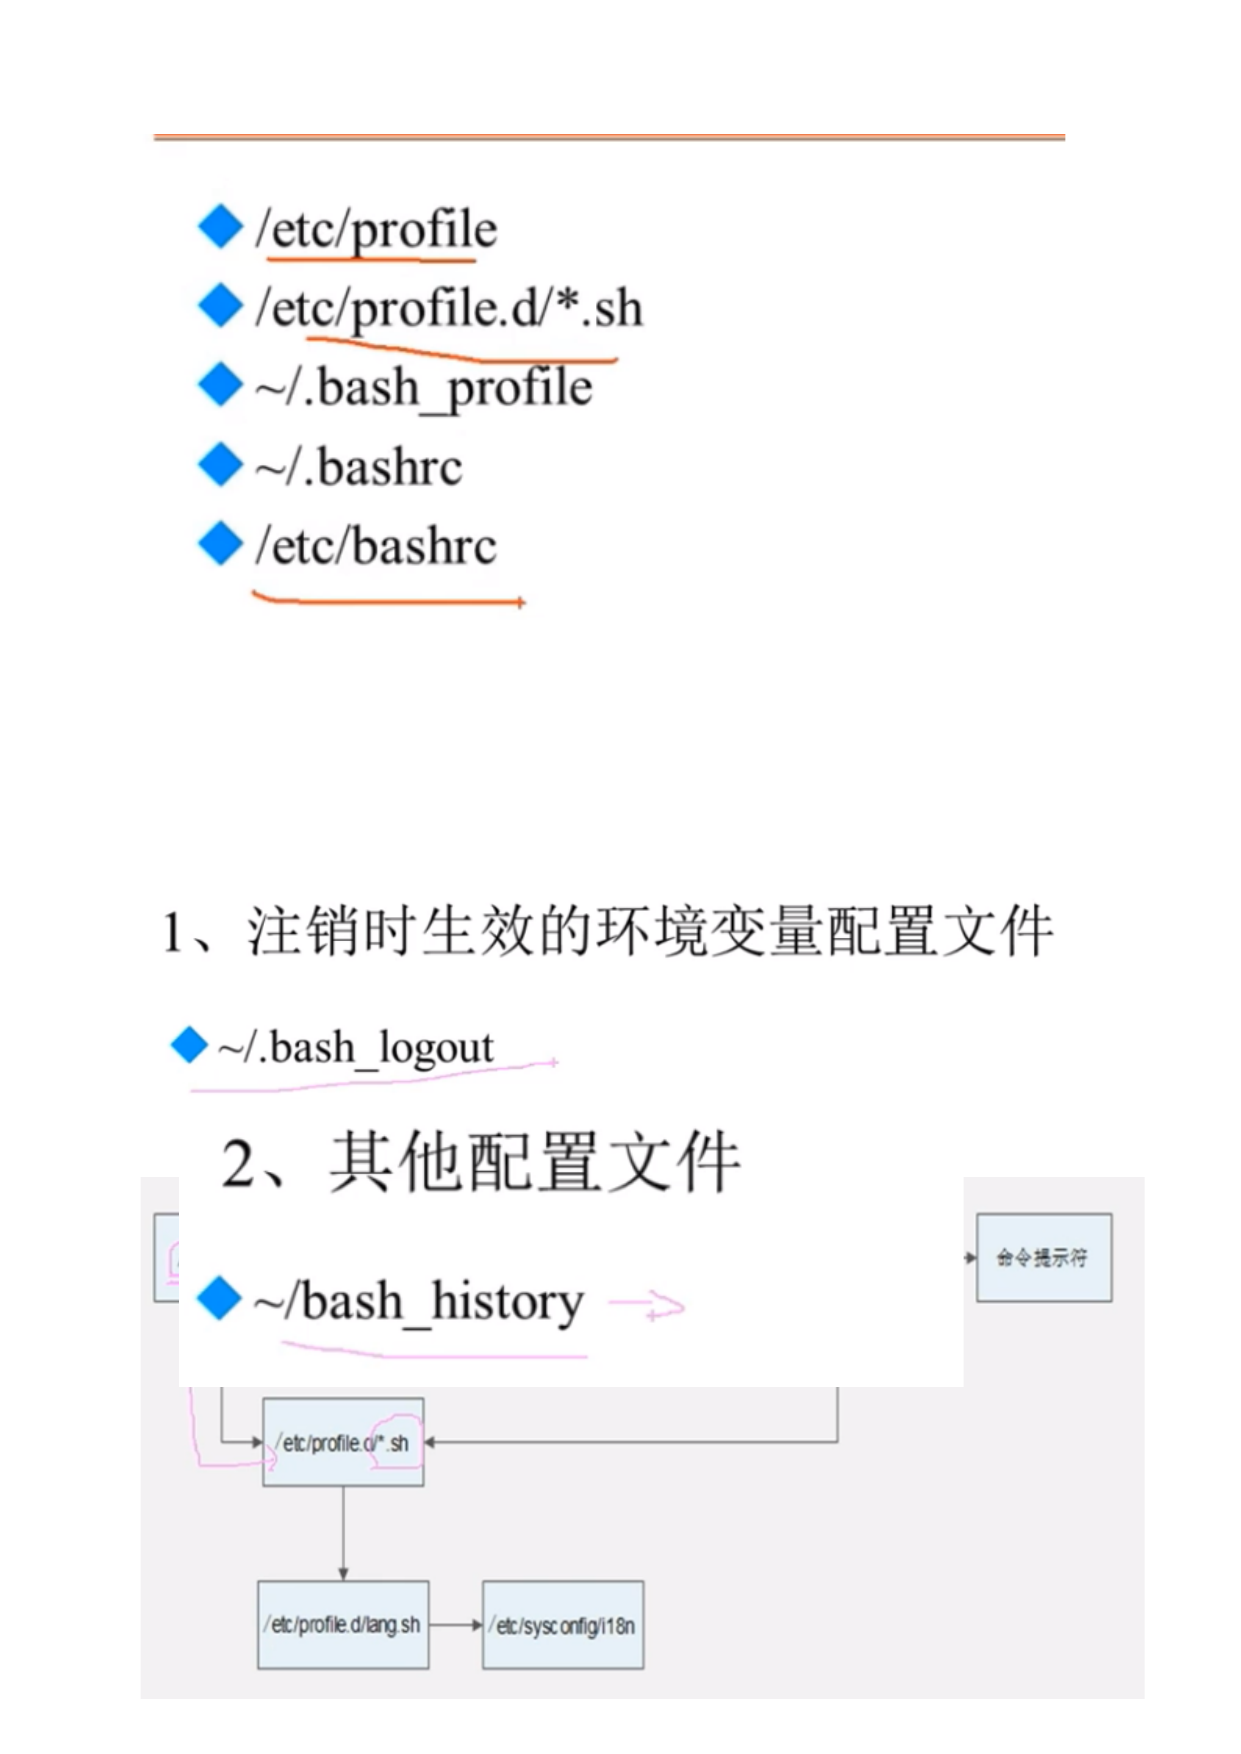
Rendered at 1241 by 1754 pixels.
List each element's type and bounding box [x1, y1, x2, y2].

picture [118, 882, 1145, 1699]
picture [135, 134, 1066, 691]
